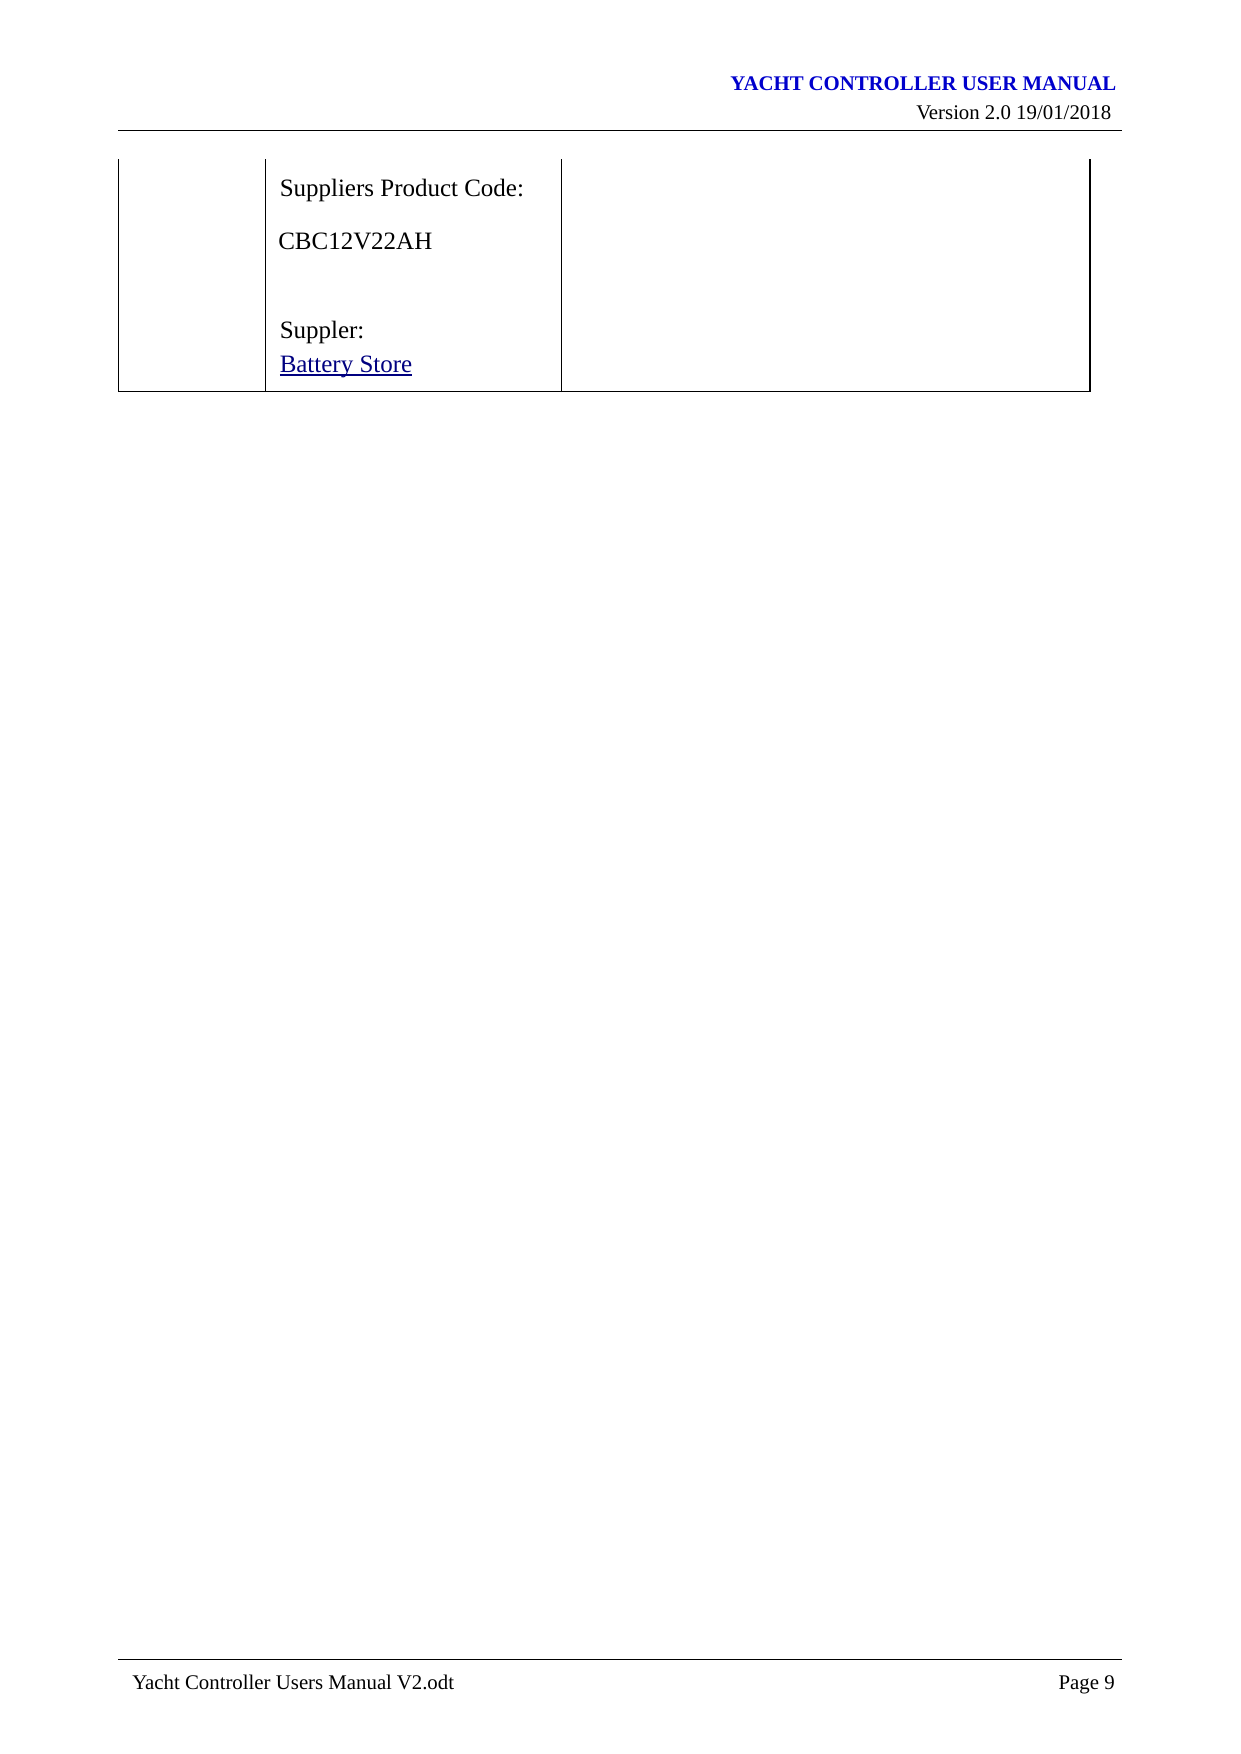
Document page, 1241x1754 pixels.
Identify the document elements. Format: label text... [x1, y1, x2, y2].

table_cell Suppliers Product Code: CBC12V22AH Suppler: Battery Store [266, 159, 561, 391]
table_cell [119, 159, 265, 391]
table_cell [562, 159, 1089, 391]
